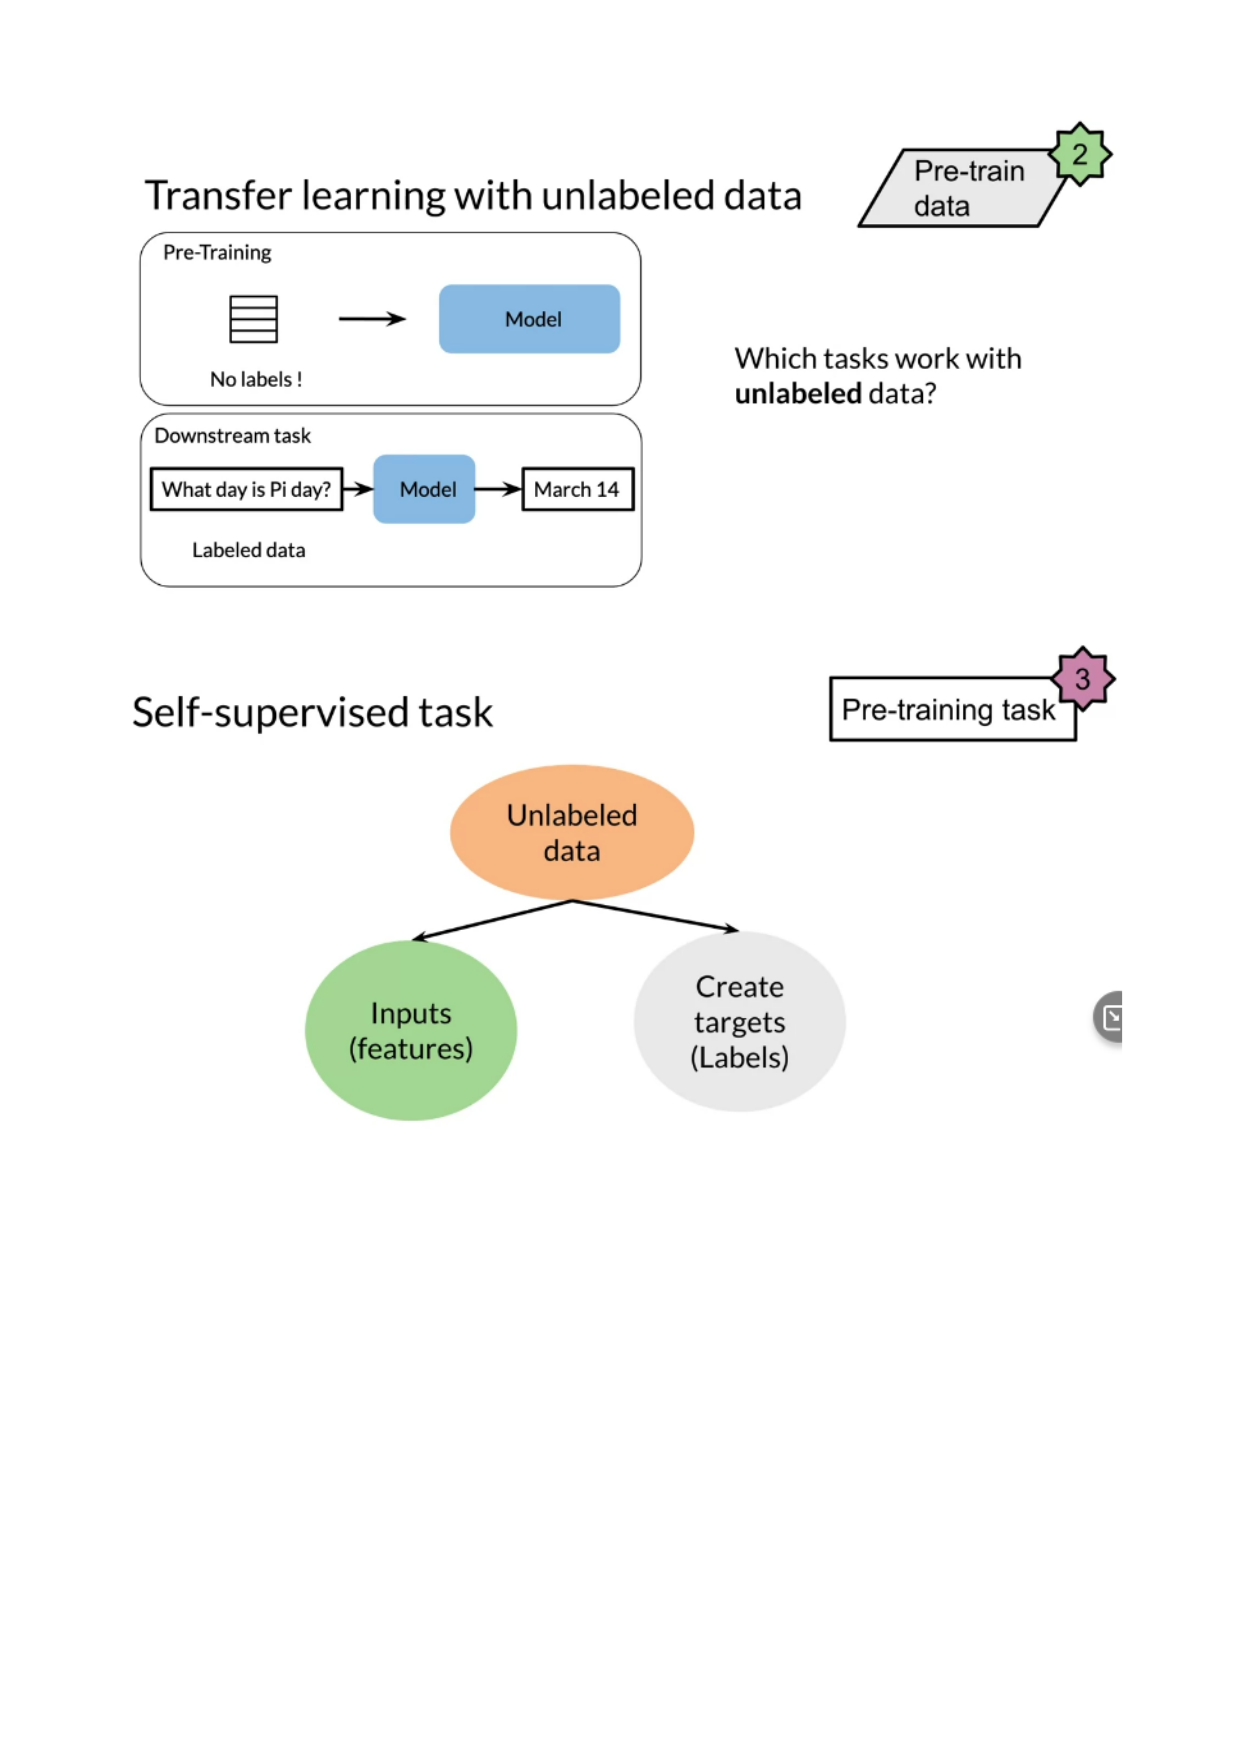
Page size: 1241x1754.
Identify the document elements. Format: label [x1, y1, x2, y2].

picture [118, 630, 1123, 1130]
picture [118, 118, 1123, 602]
